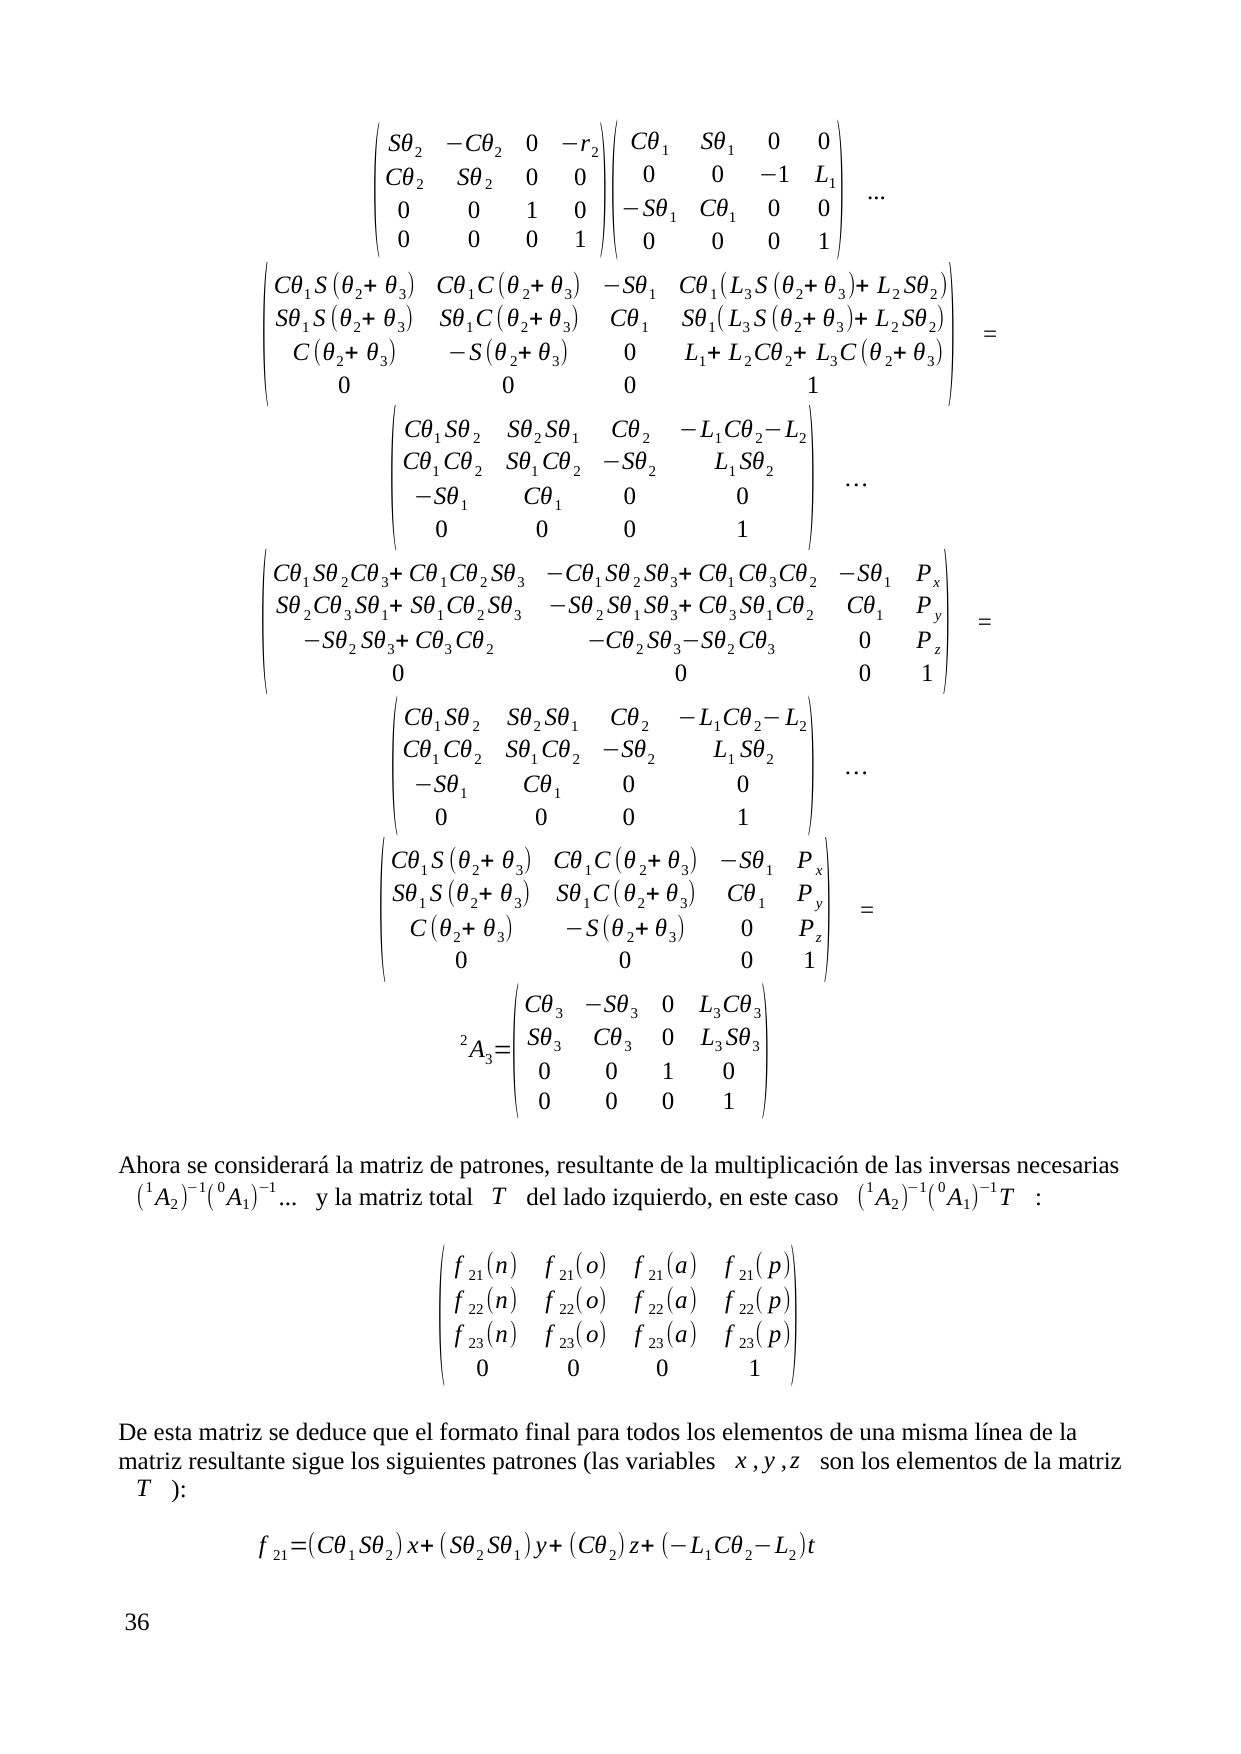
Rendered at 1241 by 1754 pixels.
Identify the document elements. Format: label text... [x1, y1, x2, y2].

text De esta matriz se deduce que el formato final para todos los elementos de una misma línea de la matriz resultante sigue los siguientes patrones (las variablesson los elementos de la matriz): [118, 1417, 1122, 1503]
text Ahora se considerará la matriz de patrones, resultante de la multiplicación de las inversas necesarias y la matriz totaldel lado izquierdo, en este caso: [118, 1150, 1122, 1214]
text = [118, 550, 1122, 694]
text … [118, 406, 1122, 550]
text = [118, 838, 1122, 981]
text = [118, 262, 1122, 406]
text … [118, 694, 1122, 838]
text ... [118, 118, 1122, 262]
